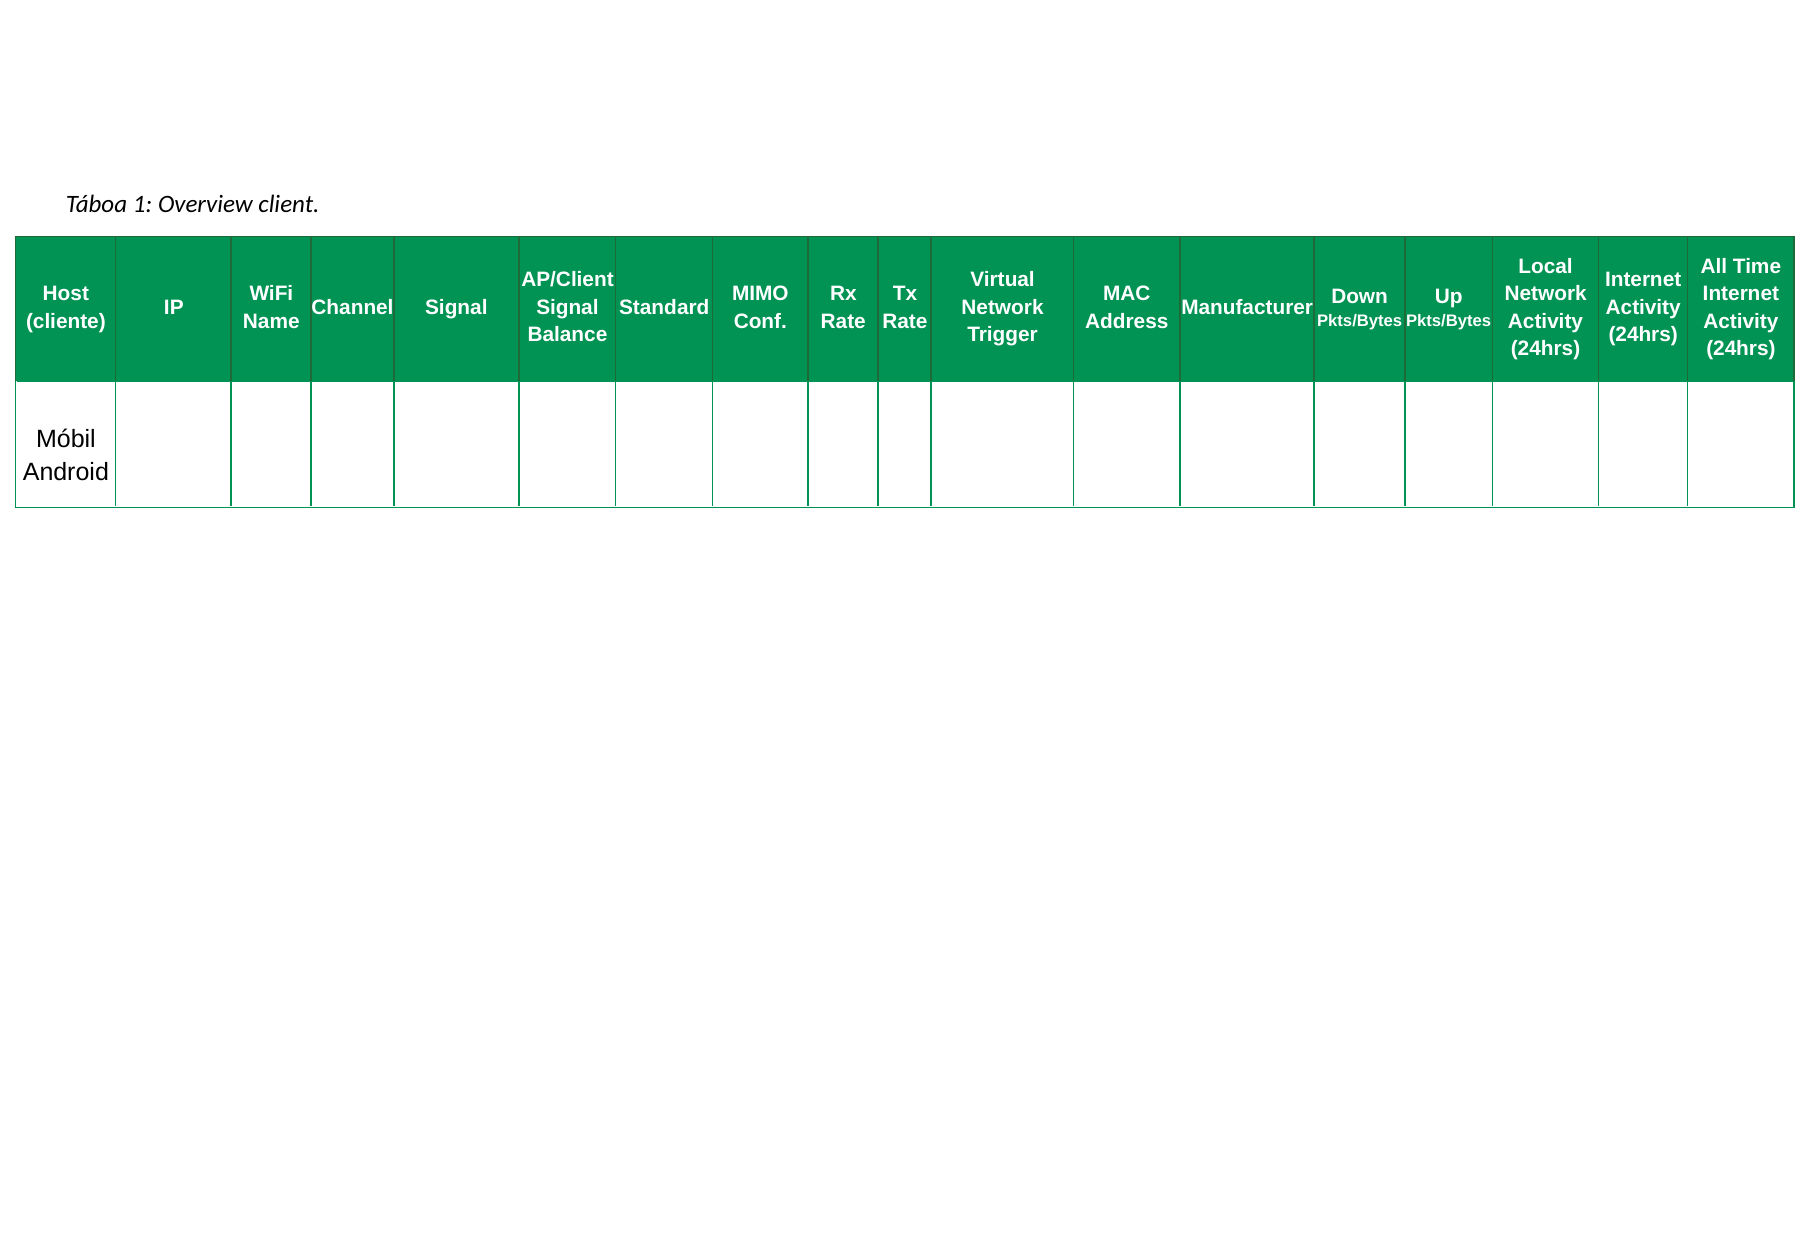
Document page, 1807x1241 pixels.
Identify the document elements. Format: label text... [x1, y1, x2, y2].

table_header Down Pkts/Bytes [1315, 237, 1404, 381]
table_header Rx Rate [809, 237, 877, 381]
table_cell [1315, 382, 1404, 506]
table_header MIMO Conf. [713, 237, 807, 381]
table_cell [520, 382, 615, 506]
table_cell [232, 382, 310, 506]
table_cell [1493, 382, 1598, 506]
table_header MAC Address [1074, 237, 1179, 381]
table_cell [1074, 382, 1179, 506]
table_cell Móbil Android [16, 382, 115, 506]
table_header WiFi Name [232, 237, 310, 381]
table_header Host (cliente) [16, 237, 115, 381]
table_cell [1406, 382, 1492, 506]
text Táboa 1: Overview client. [66, 188, 1748, 219]
table_header Signal [395, 237, 518, 381]
table_header AP/Client Signal Balance [520, 237, 615, 381]
table_cell [312, 382, 393, 506]
table_cell [395, 382, 518, 506]
table_cell [1688, 382, 1793, 506]
table_header Virtual Network Trigger [932, 237, 1073, 381]
table_header Channel [312, 237, 393, 381]
table_header Tx Rate [879, 237, 930, 381]
table_header Local Network Activity (24hrs) [1493, 237, 1598, 381]
table_header Standard [616, 237, 712, 381]
table_cell [809, 382, 877, 506]
table_header IP [116, 237, 230, 381]
table_cell [713, 382, 807, 506]
table_cell [932, 382, 1073, 506]
table_header Manufacturer [1181, 237, 1313, 381]
table_cell [1181, 382, 1313, 506]
table_cell [879, 382, 930, 506]
table_header All Time Internet Activity (24hrs) [1688, 237, 1793, 381]
table_header Up Pkts/Bytes [1406, 237, 1492, 381]
table_cell [1599, 382, 1687, 506]
table_header Internet Activity (24hrs) [1599, 237, 1687, 381]
table_cell [616, 382, 712, 506]
table_cell [116, 382, 230, 506]
